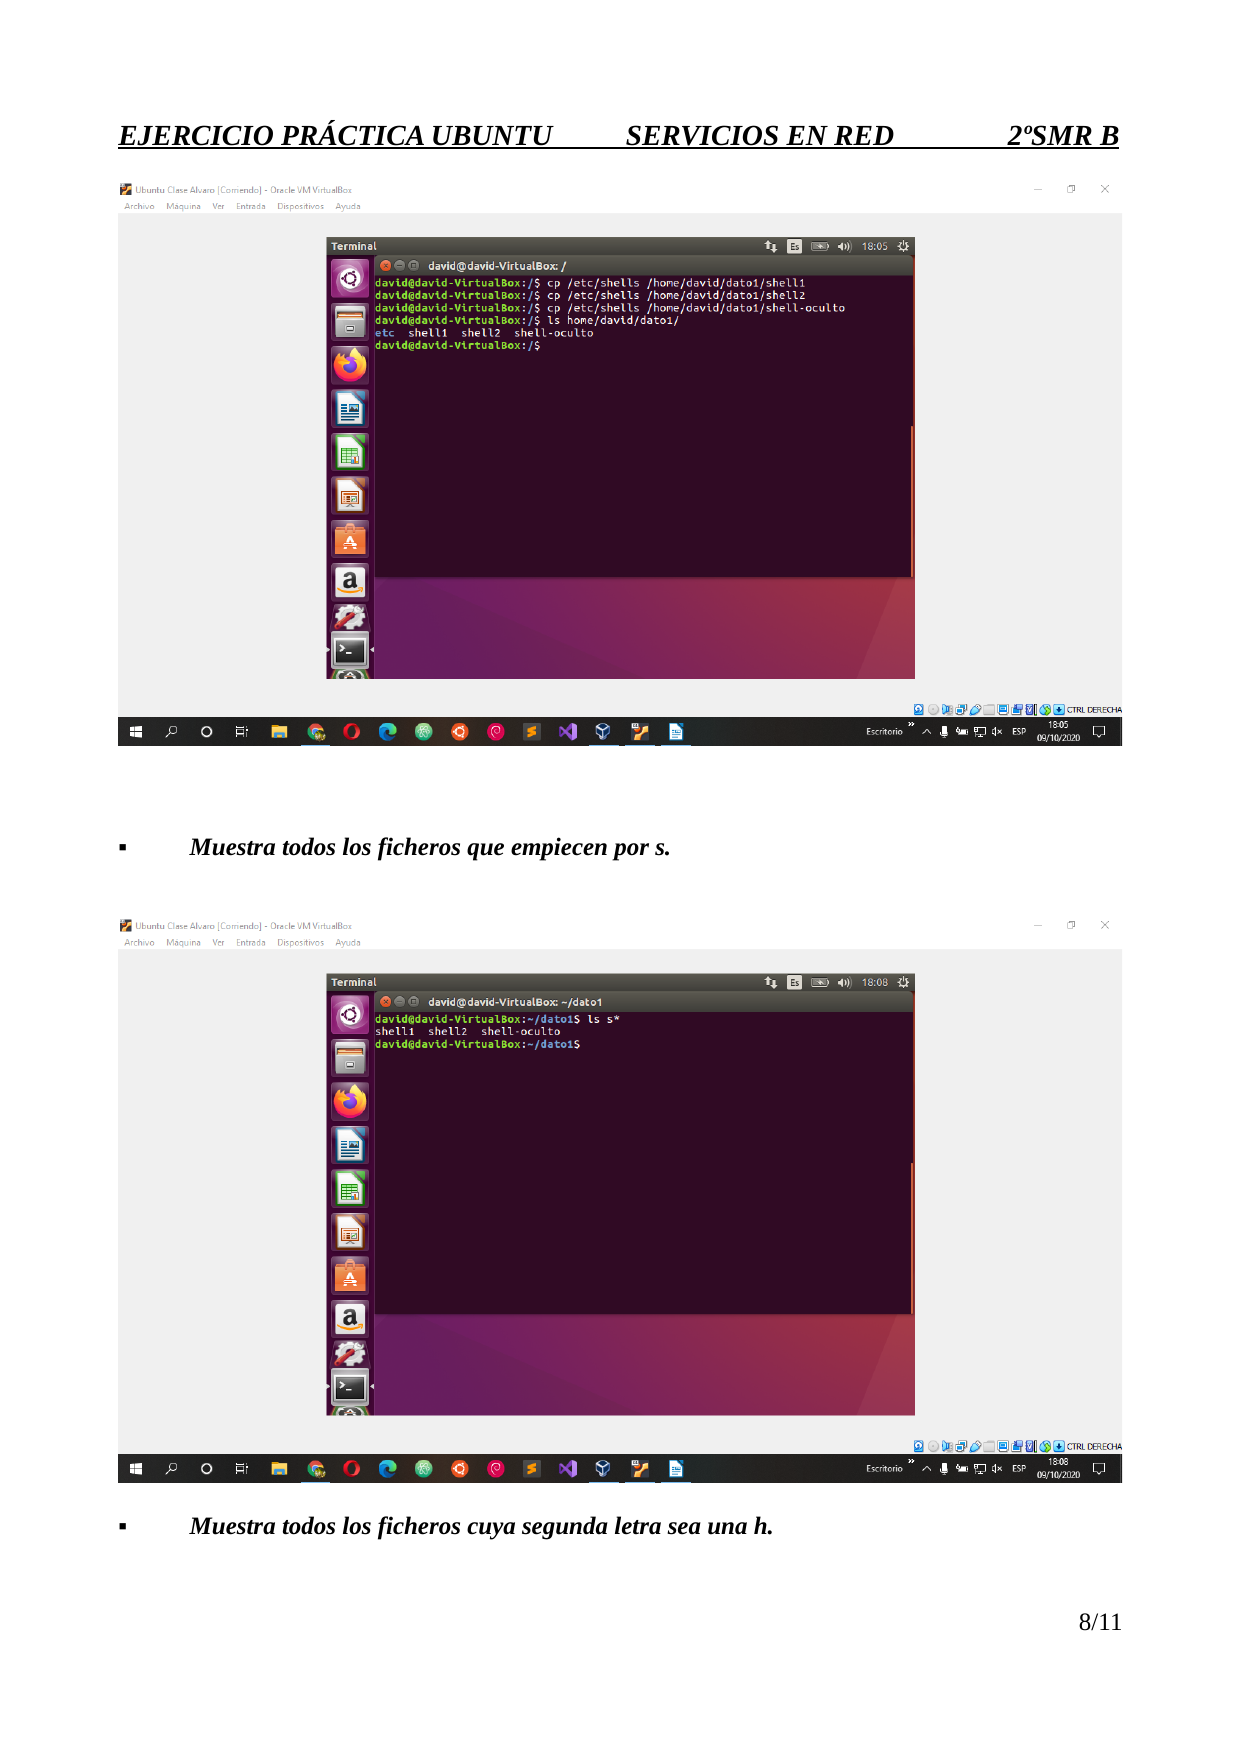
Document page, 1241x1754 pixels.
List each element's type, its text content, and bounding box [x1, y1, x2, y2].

picture [118, 918, 1123, 1483]
text ▪ Muestra todos los ficheros que empiecen por s. [118, 832, 1122, 861]
picture [118, 181, 1123, 746]
text ▪ Muestra todos los ficheros cuya segunda letra sea una h. [118, 1511, 1122, 1540]
